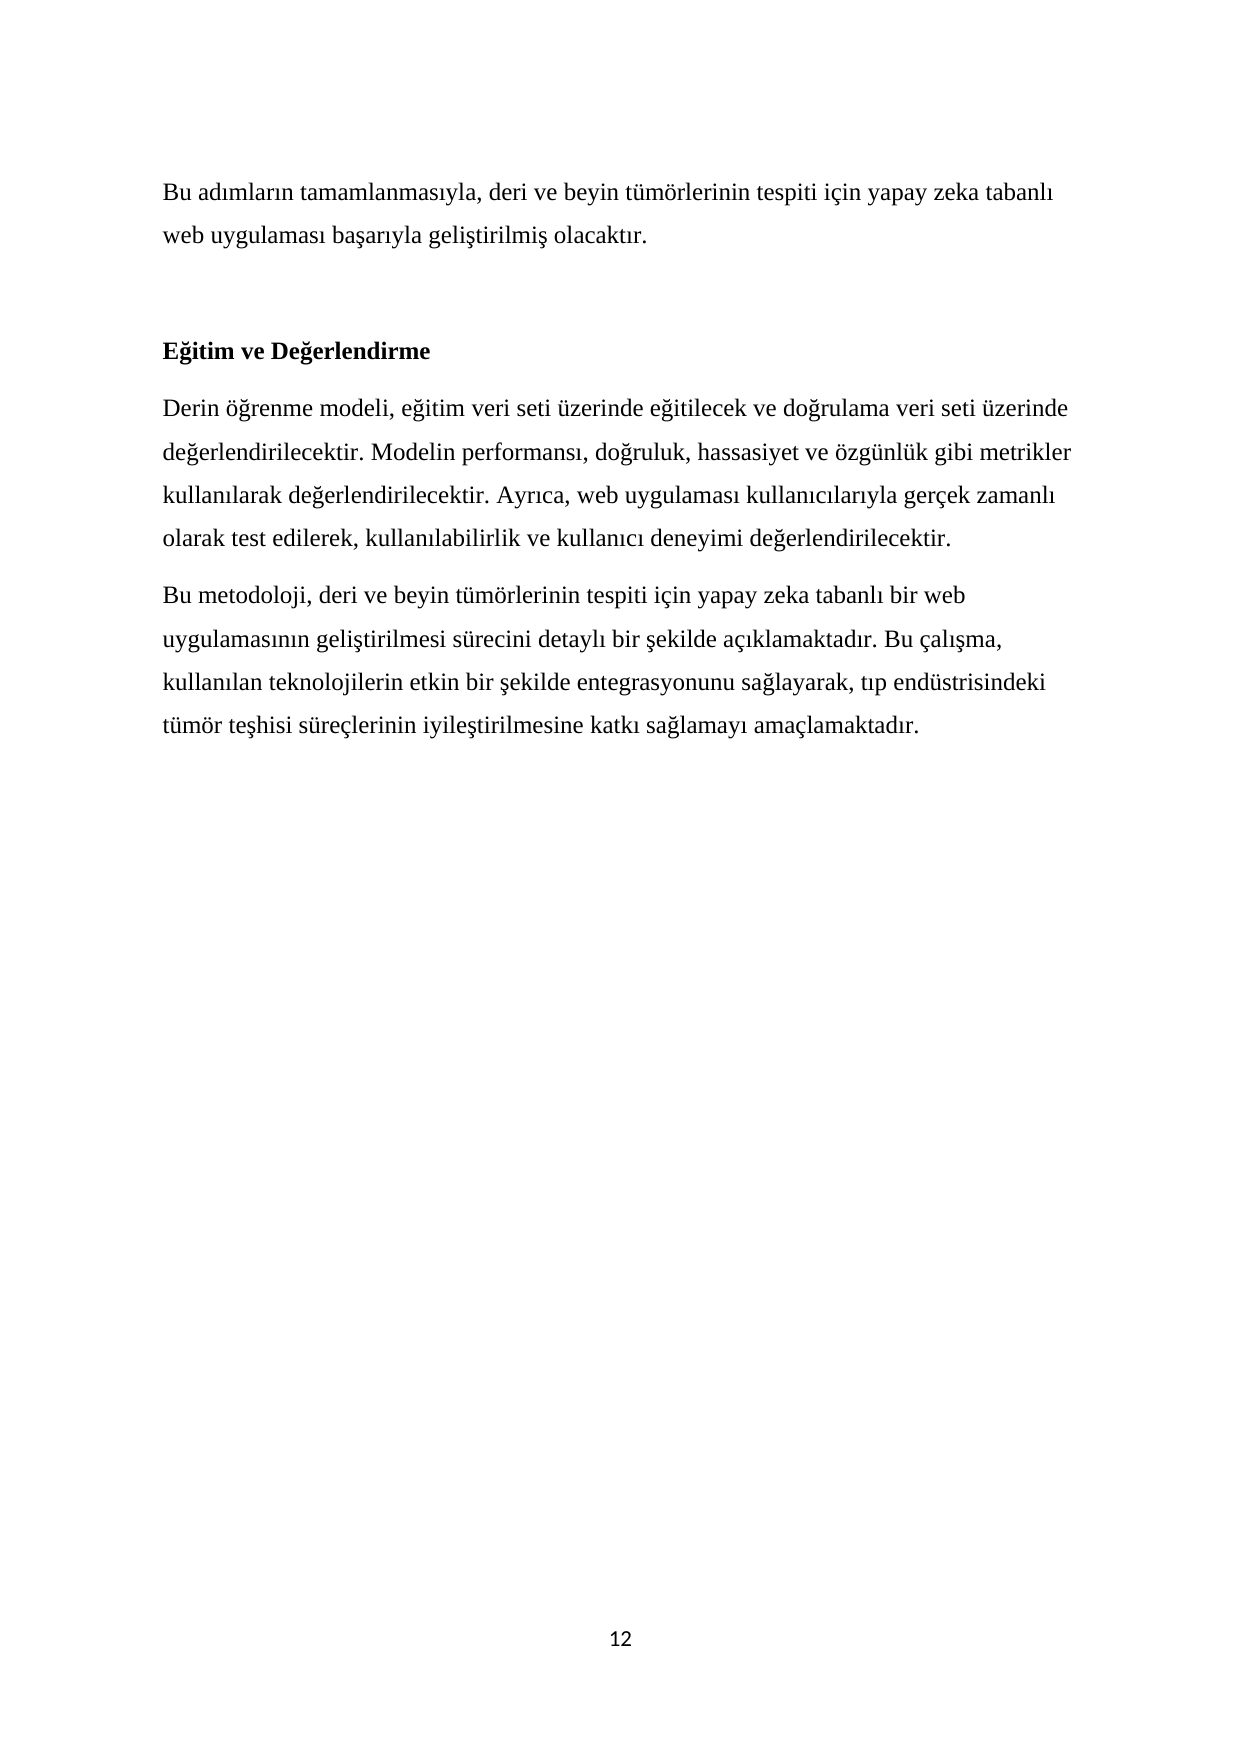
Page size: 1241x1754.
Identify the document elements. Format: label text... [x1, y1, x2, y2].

text Bu adımların tamamlanmasıyla, deri ve beyin tümörlerinin tespiti için yapay zeka tabanlı web uygulaması başarıyla geliştirilmiş olacaktır. [162, 177, 1078, 249]
text Bu metodoloji, deri ve beyin tümörlerinin tespiti için yapay zeka tabanlı bir web uygulamasının geliştirilmesi sürecini detaylı bir şekilde açıklamaktadır. Bu çalışma, kullanılan teknolojilerin etkin bir şekilde entegrasyonunu sağlayarak, tıp endüstrisindeki tümör teşhisi süreçlerinin iyileştirilmesine katkı sağlamayı amaçlamaktadır. [162, 581, 1078, 739]
text Eğitim ve Değerlendirme [162, 336, 1078, 364]
text Derin öğrenme modeli, eğitim veri seti üzerinde eğitilecek ve doğrulama veri seti üzerinde değerlendirilecektir. Modelin performansı, doğruluk, hassasiyet ve özgünlük gibi metrikler kullanılarak değerlendirilecektir. Ayrıca, web uygulaması kullanıcılarıyla gerçek zamanlı olarak test edilerek, kullanılabilirlik ve kullanıcı deneyimi değerlendirilecektir. [162, 393, 1078, 552]
